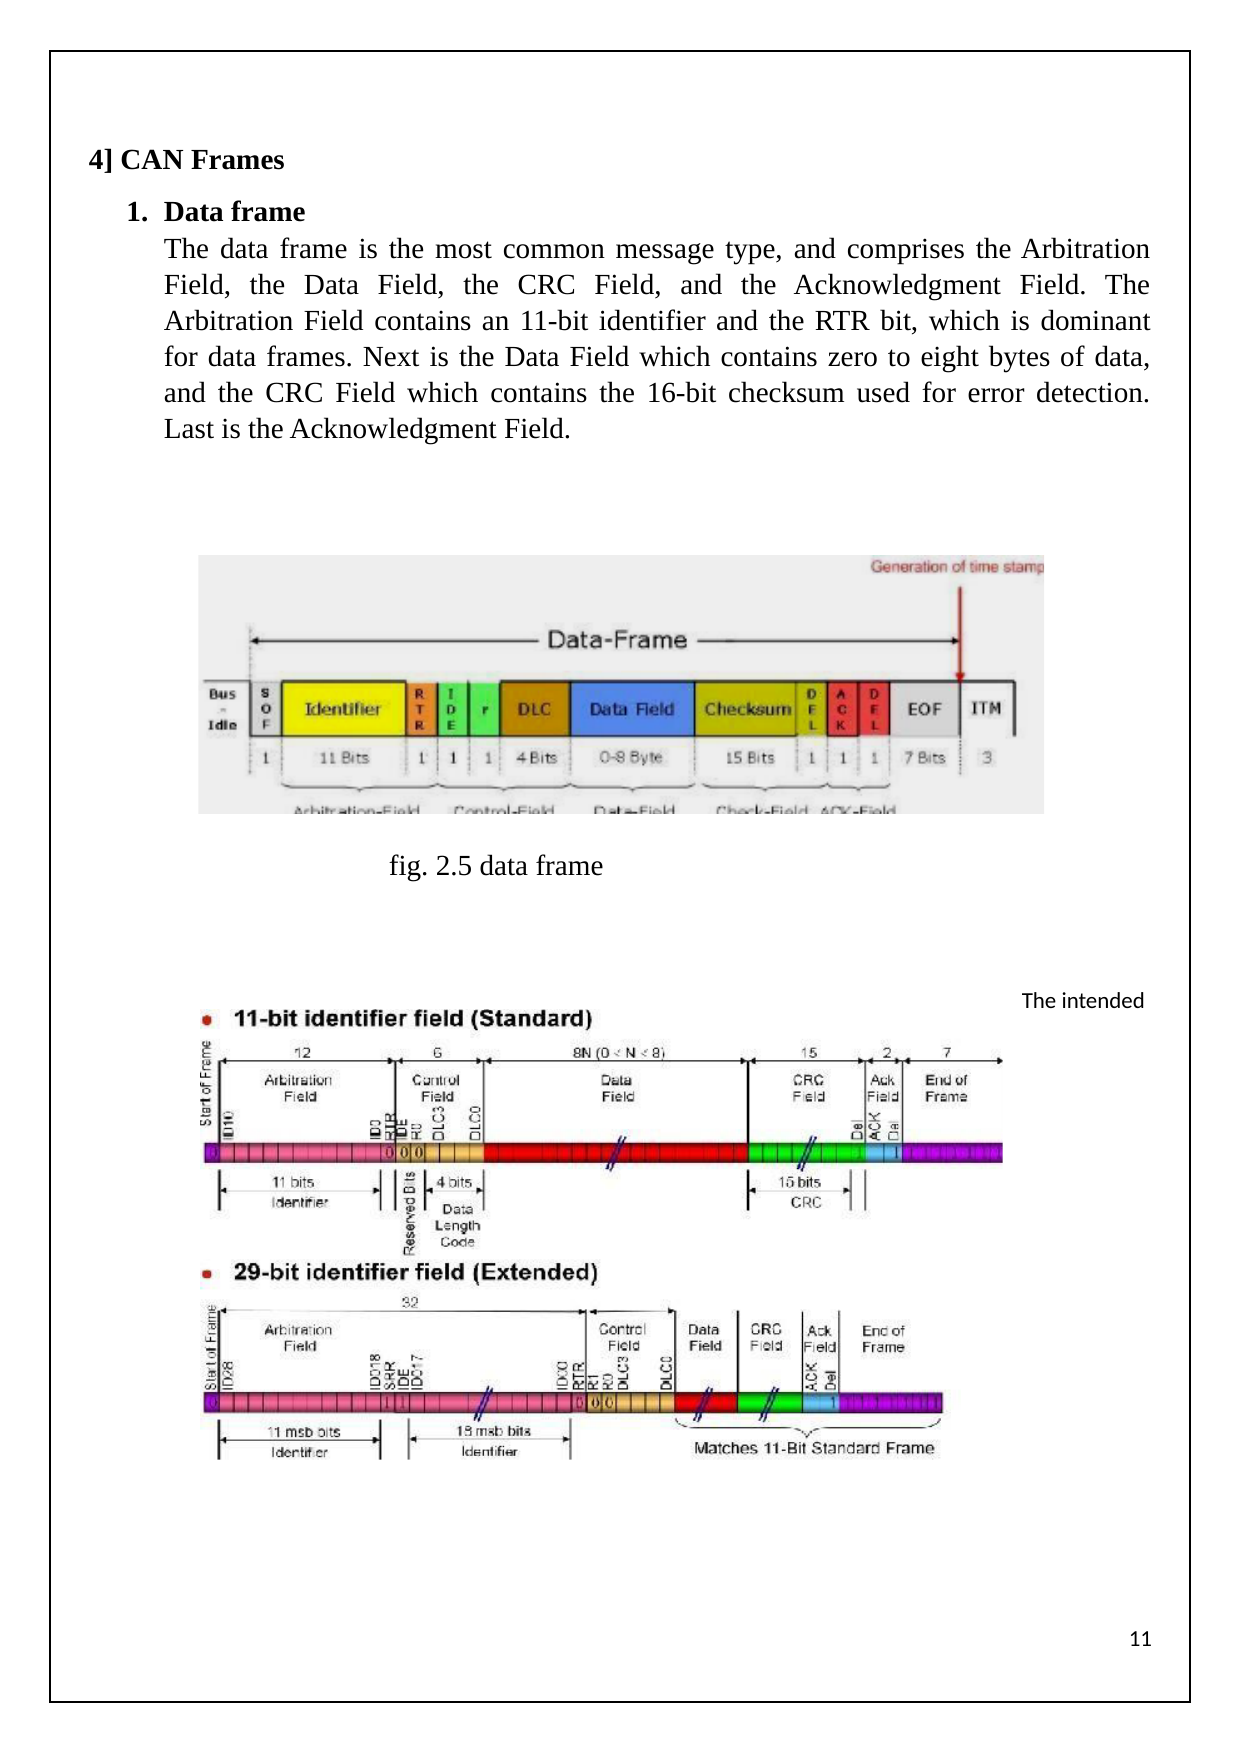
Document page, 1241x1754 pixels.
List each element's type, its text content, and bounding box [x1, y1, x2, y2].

list The intended [164, 986, 1152, 1014]
list Data frame [126, 194, 1152, 228]
list The data frame is the most common message type, and comprises the Arbitration Field, the Data Field, the CRC Field, and the Acknowledgment Field. The Arbitration Field contains an 11-bit identifier and the RTR bit, which is dominant for data frames. Next is the Data Field which contains zero to eight bytes of data, and the CRC Field which contains the 16-bit checksum used for error detection. Last is the Acknowledgment Field. [164, 231, 1152, 445]
text 4] CAN Frames [89, 142, 1152, 175]
list fig. 2.5 data frame [164, 809, 1152, 881]
picture [198, 555, 1045, 814]
